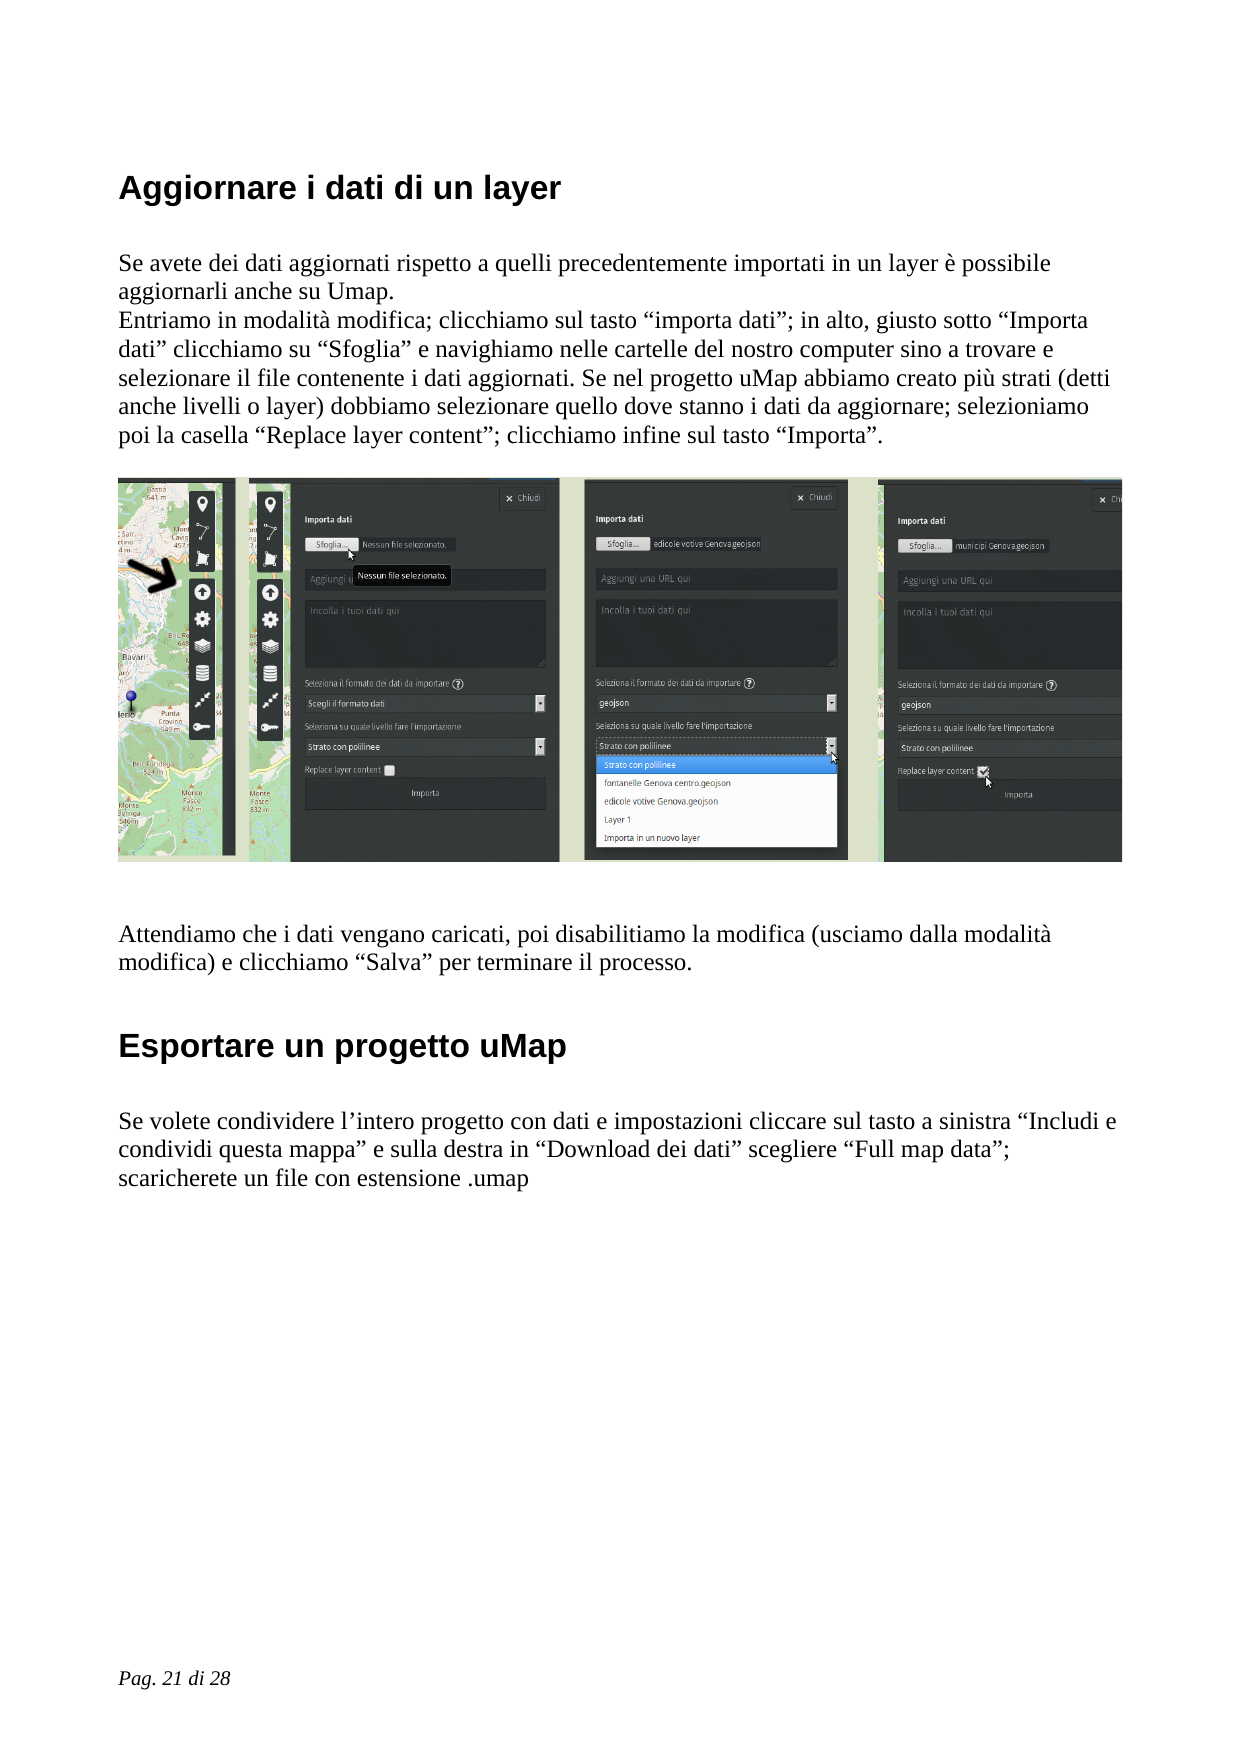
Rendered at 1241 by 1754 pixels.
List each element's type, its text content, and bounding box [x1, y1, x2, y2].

picture [118, 477, 1123, 862]
text Se volete condividere l’intero progetto con dati e impostazioni cliccare sul tasto a sinistra “Includi e condividi questa mappa” e sulla destra in “Download dei dati” scegliere “Full map data”; scaricherete un file con estensione .umap [118, 1106, 1122, 1192]
text Se avete dei dati aggiornati rispetto a quelli precedentemente importati in un layer è possibile aggiornarli anche su Umap. [118, 248, 1122, 305]
subtitle Esportare un progetto uMap [118, 1026, 1122, 1064]
subtitle Aggiornare i dati di un layer [118, 168, 1122, 206]
text Entriamo in modalità modifica; clicchiamo sul tasto “importa dati”; in alto, giusto sotto “Importa dati” clicchiamo su “Sfoglia” e navighiamo nelle cartelle del nostro computer sino a trovare e selezionare il file contenente i dati aggiornati. Se nel progetto uMap abbiamo creato più strati (detti anche livelli o layer) dobbiamo selezionare quello dove stanno i dati da aggiornare; selezioniamo poi la casella “Replace layer content”; clicchiamo infine sul tasto “Importa”. [118, 305, 1122, 449]
text Attendiamo che i dati vengano caricati, poi disabilitiamo la modifica (usciamo dalla modalità modifica) e clicchiamo “Salva” per terminare il processo. [118, 919, 1122, 976]
